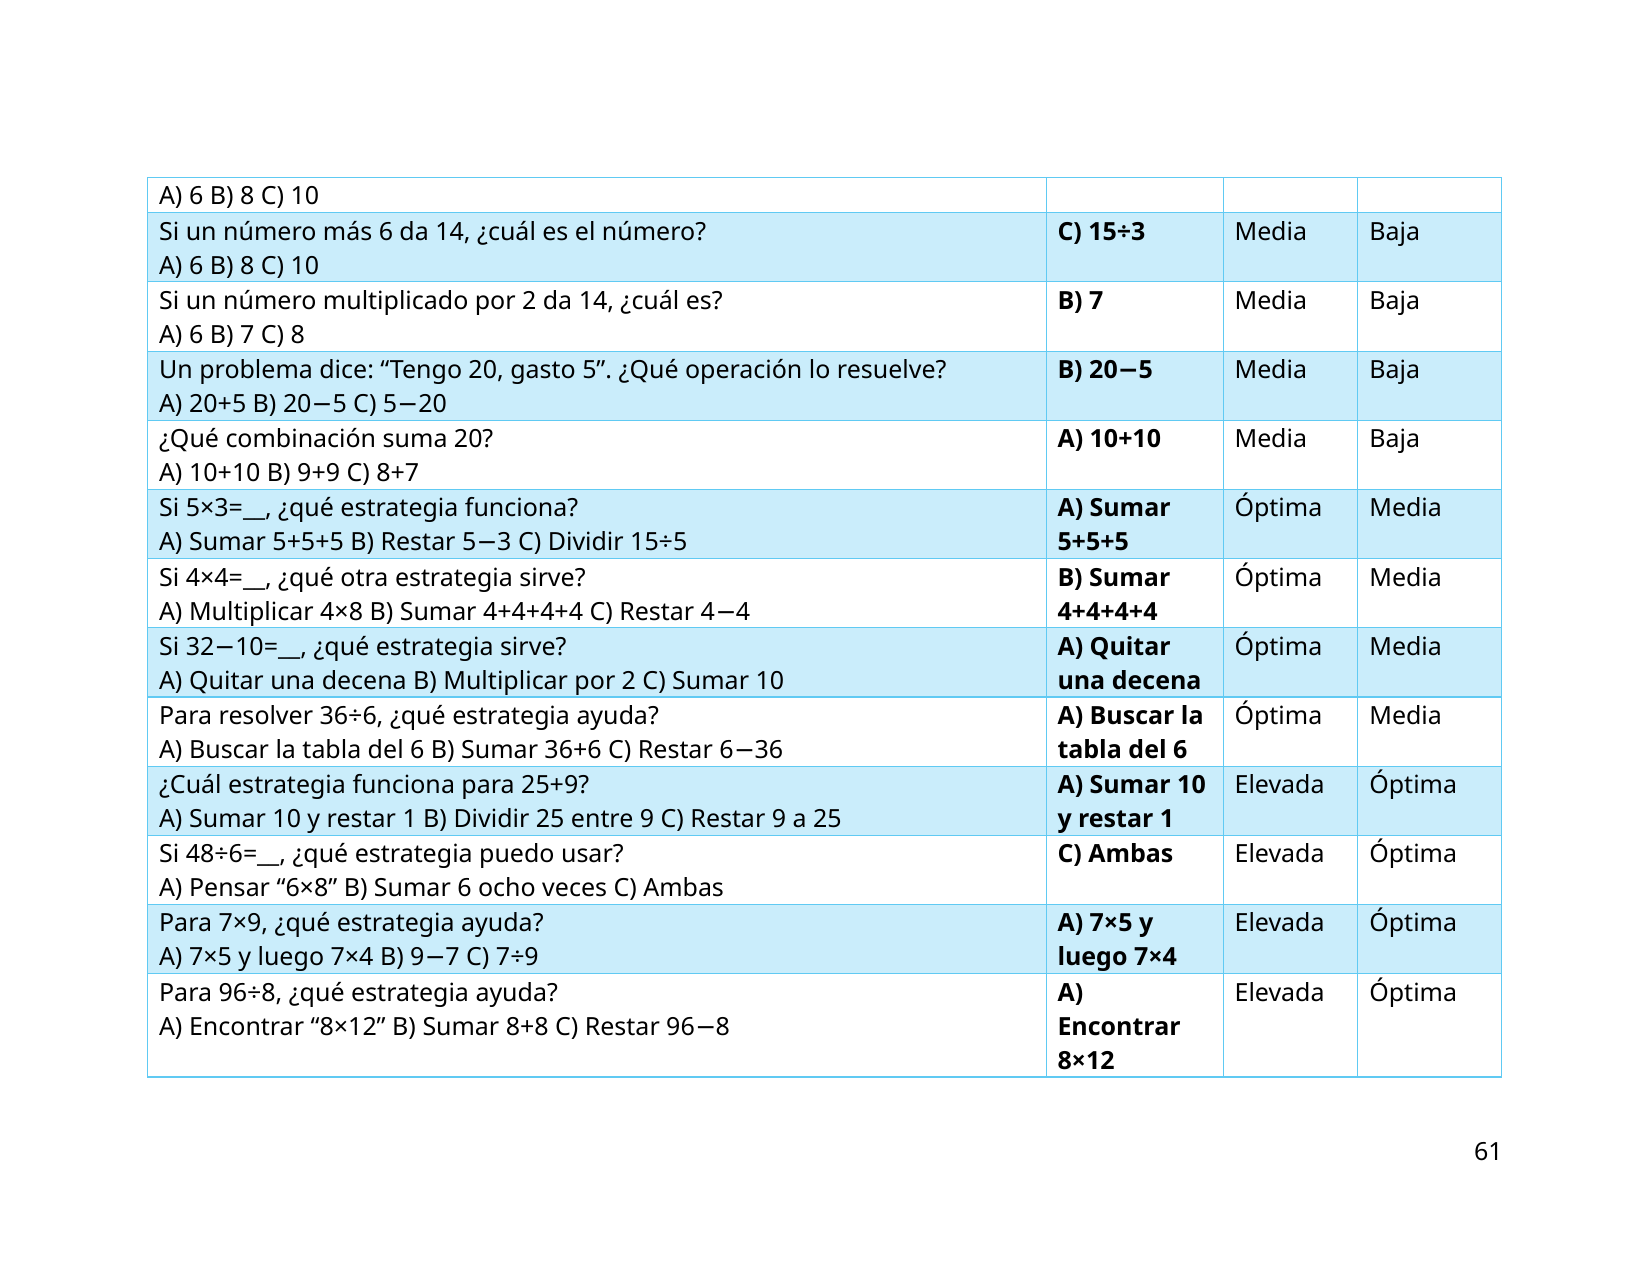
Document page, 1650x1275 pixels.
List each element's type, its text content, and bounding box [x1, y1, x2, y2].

table_cell B) Sumar 4+4+4+4 [1047, 559, 1223, 627]
table_cell [1047, 178, 1223, 212]
table_cell Si 5×3=__, ¿qué estrategia funciona? A) Sumar 5+5+5 B) Restar 5−3 C) Dividir 15÷5 [148, 490, 1046, 558]
table_cell Óptima [1224, 559, 1357, 627]
table_cell Elevada [1224, 767, 1357, 835]
table_cell Si un número multiplicado por 2 da 14, ¿cuál es? A) 6 B) 7 C) 8 [148, 282, 1046, 351]
table_cell Media [1358, 490, 1501, 558]
table_cell Óptima [1224, 628, 1357, 696]
table_cell Elevada [1224, 974, 1357, 1076]
table_cell ¿Cuál estrategia funciona para 25+9? A) Sumar 10 y restar 1 B) Dividir 25 entre 9 C) Restar 9 a 25 [148, 767, 1046, 835]
table_cell A) Sumar 5+5+5 [1047, 490, 1223, 558]
table_cell Media [1224, 213, 1357, 281]
table_cell Baja [1358, 213, 1501, 281]
table_cell Un problema dice: “Tengo 20, gasto 5”. ¿Qué operación lo resuelve? A) 20+5 B) 20−5 C) 5−20 [148, 352, 1046, 420]
table_cell A) Buscar la tabla del 6 [1047, 698, 1223, 766]
table_cell B) 20−5 [1047, 352, 1223, 420]
table_cell Óptima [1358, 905, 1501, 973]
table_cell Óptima [1224, 490, 1357, 558]
table_cell Óptima [1224, 698, 1357, 766]
table_cell A) Encontrar 8×12 [1047, 974, 1223, 1076]
table_cell Media [1224, 421, 1357, 489]
table_cell ¿Qué combinación suma 20? A) 10+10 B) 9+9 C) 8+7 [148, 421, 1046, 489]
table_cell Media [1358, 628, 1501, 696]
table_cell [1358, 178, 1501, 212]
table_cell Baja [1358, 352, 1501, 420]
table_cell Baja [1358, 282, 1501, 351]
table_cell Si 48÷6=__, ¿qué estrategia puedo usar? A) Pensar “6×8” B) Sumar 6 ocho veces C) Ambas [148, 836, 1046, 904]
table_cell Si 32−10=__, ¿qué estrategia sirve? A) Quitar una decena B) Multiplicar por 2 C) Sumar 10 [148, 628, 1046, 696]
table_cell Para 96÷8, ¿qué estrategia ayuda? A) Encontrar “8×12” B) Sumar 8+8 C) Restar 96−8 [148, 974, 1046, 1076]
table_cell Para resolver 36÷6, ¿qué estrategia ayuda? A) Buscar la tabla del 6 B) Sumar 36+6 C) Restar 6−36 [148, 698, 1046, 766]
table_cell Media [1224, 352, 1357, 420]
table_cell A) 6 B) 8 C) 10 [148, 178, 1046, 212]
table_cell Óptima [1358, 974, 1501, 1076]
table_cell Para 7×9, ¿qué estrategia ayuda? A) 7×5 y luego 7×4 B) 9−7 C) 7÷9 [148, 905, 1046, 973]
table_cell [1224, 178, 1357, 212]
table_cell C) Ambas [1047, 836, 1223, 904]
table_cell Si un número más 6 da 14, ¿cuál es el número? A) 6 B) 8 C) 10 [148, 213, 1046, 281]
table_cell Si 4×4=__, ¿qué otra estrategia sirve? A) Multiplicar 4×8 B) Sumar 4+4+4+4 C) Restar 4−4 [148, 559, 1046, 627]
table_cell Media [1358, 698, 1501, 766]
table_cell A) Quitar una decena [1047, 628, 1223, 696]
table_cell B) 7 [1047, 282, 1223, 351]
table_cell Media [1224, 282, 1357, 351]
table_cell A) 7×5 y luego 7×4 [1047, 905, 1223, 973]
table_cell A) 10+10 [1047, 421, 1223, 489]
table_cell Media [1358, 559, 1501, 627]
table_cell Óptima [1358, 767, 1501, 835]
table_cell C) 15÷3 [1047, 213, 1223, 281]
table_cell Óptima [1358, 836, 1501, 904]
table_cell Elevada [1224, 905, 1357, 973]
table_cell Baja [1358, 421, 1501, 489]
table_cell Elevada [1224, 836, 1357, 904]
table_cell A) Sumar 10 y restar 1 [1047, 767, 1223, 835]
